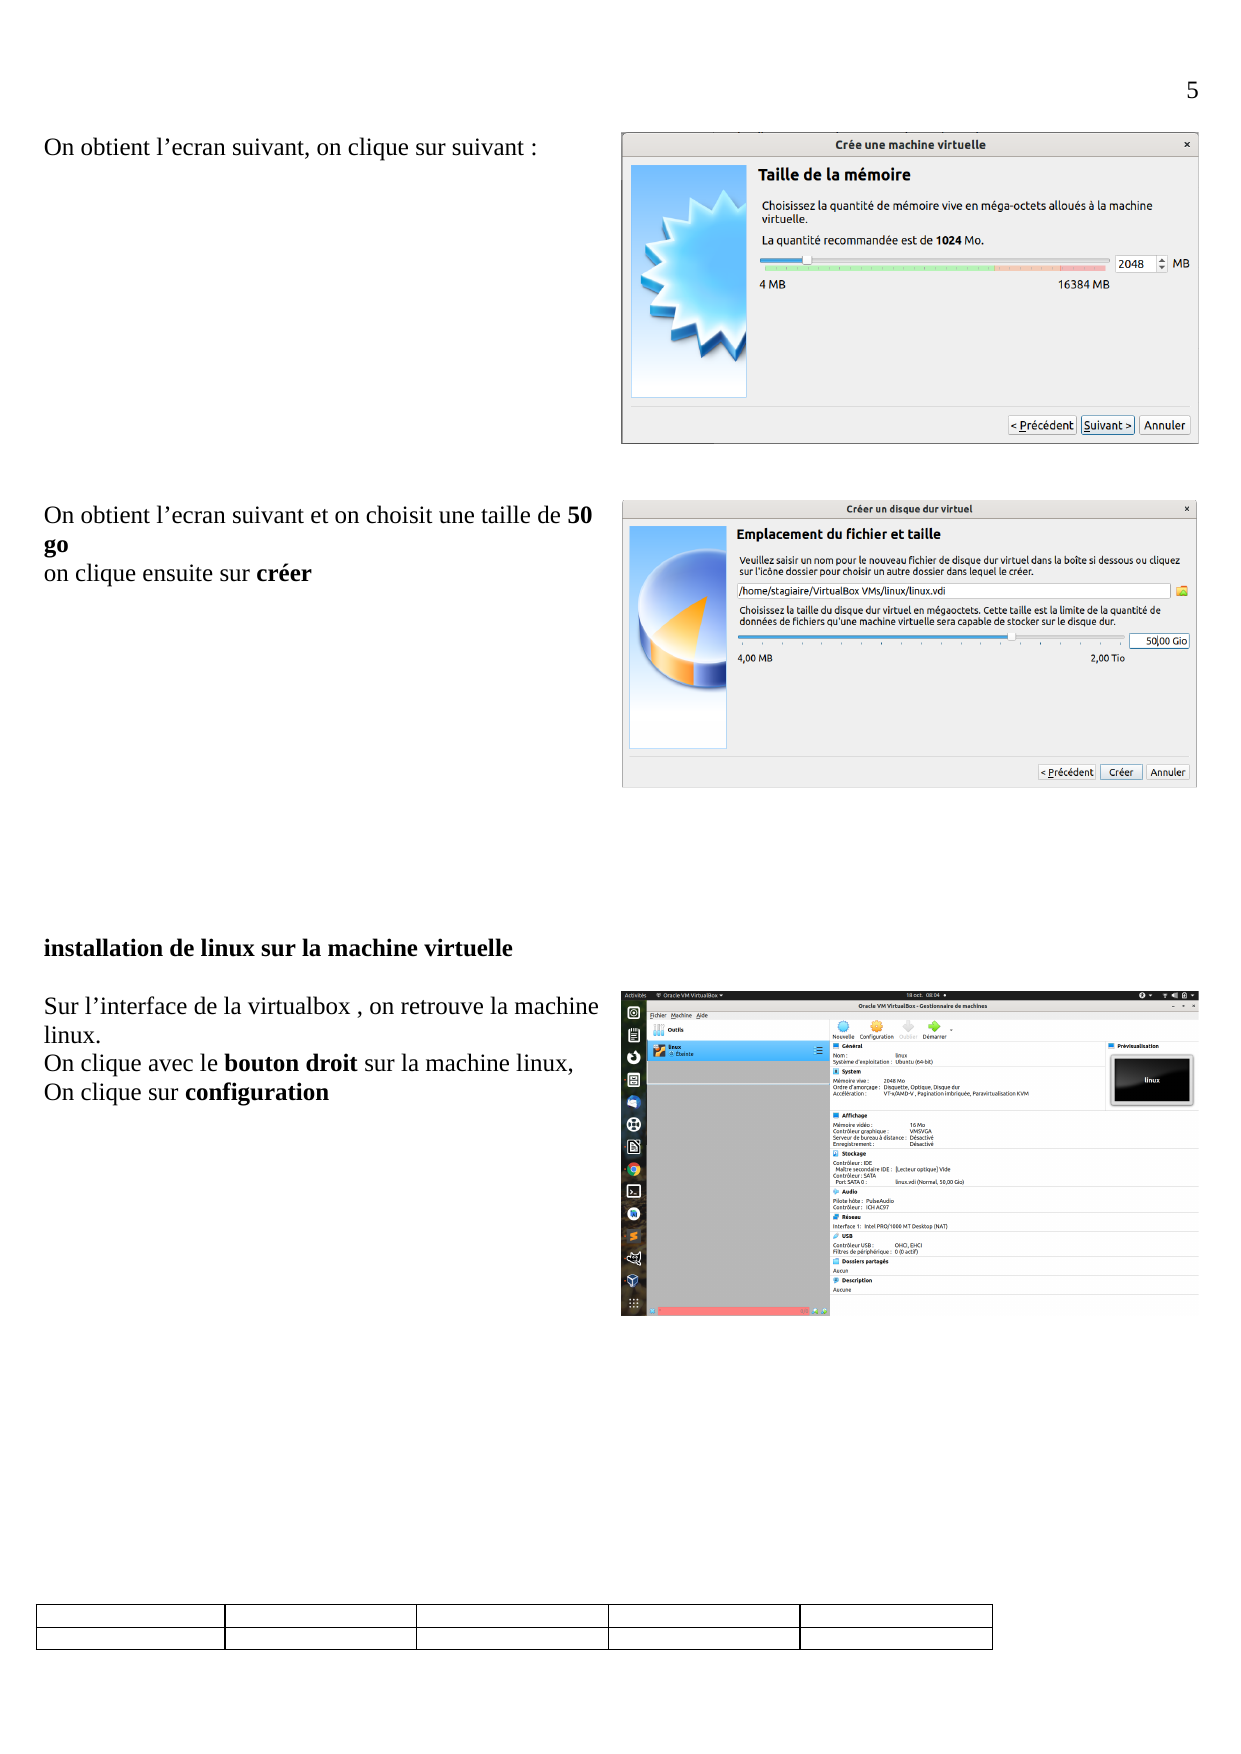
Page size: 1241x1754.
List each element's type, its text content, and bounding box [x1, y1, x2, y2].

picture [621, 991, 1199, 1316]
table_header On obtient l’ecran suivant, on clique sur suivant : [44, 133, 621, 472]
table_header On obtient l’ecran suivant et on choisit une taille de 50 go on clique ensuite sur créer [44, 501, 621, 876]
table_header [621, 790, 1198, 876]
table_header [621, 444, 1198, 472]
picture [621, 132, 1199, 444]
table_header [621, 1316, 1198, 1373]
picture [621, 500, 1199, 790]
table_header Sur l’interface de la virtualbox , on retrouve la machine linux. On clique avec le bouton droit sur la machine linux, On clique sur configuration [44, 991, 621, 1373]
text installation de linux sur la machine virtuelle [44, 933, 1198, 962]
